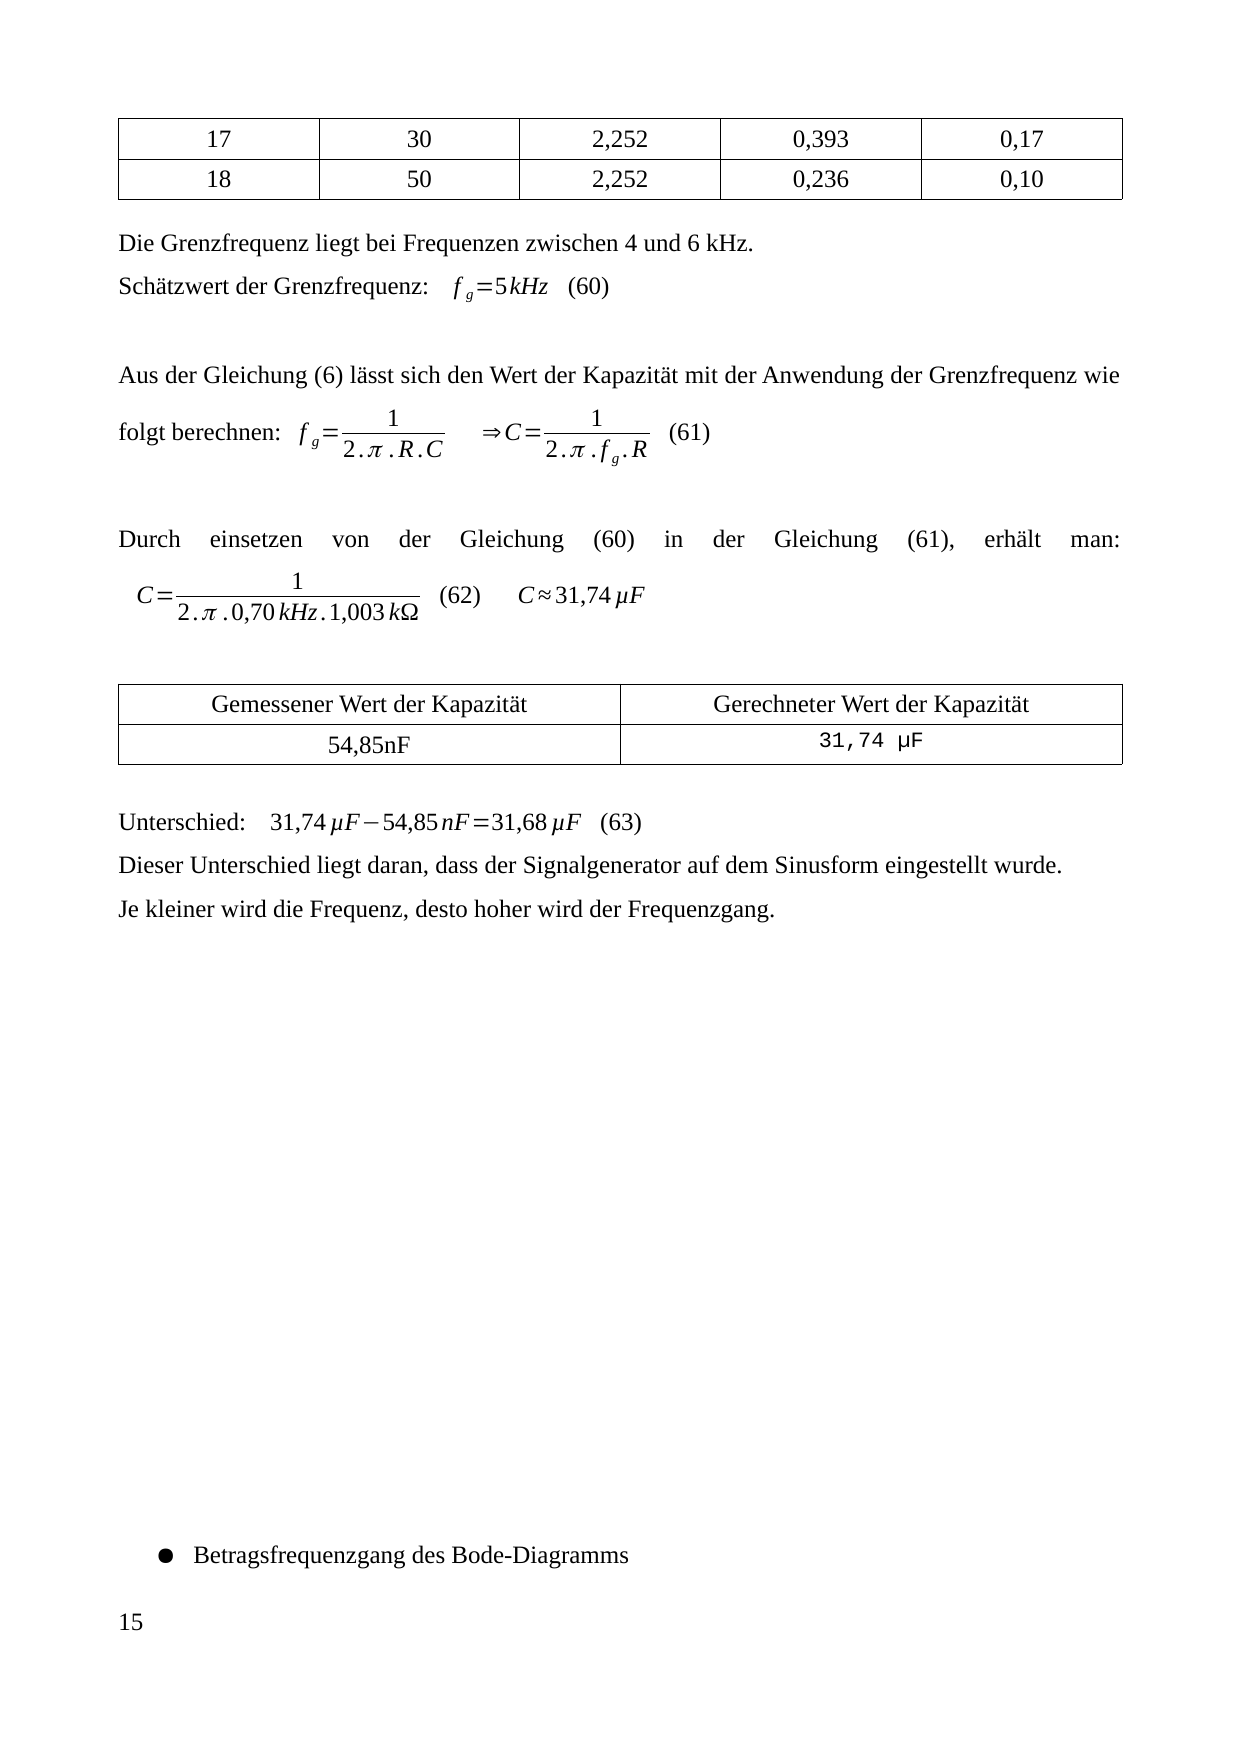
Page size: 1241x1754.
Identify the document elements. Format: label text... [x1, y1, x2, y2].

table_cell 2,252 [520, 119, 720, 158]
table_cell 50 [320, 160, 519, 199]
text Je kleiner wird die Frequenz, desto hoher wird der Frequenzgang. [118, 894, 1122, 922]
table_header Gemessener Wert der Kapazität [119, 685, 620, 724]
table_cell 31,74 µF [621, 725, 1122, 764]
table_cell 54,85nF [119, 725, 620, 764]
table_cell 30 [320, 119, 519, 158]
text Aus der Gleichung (6) lässt sich den Wert der Kapazität mit der Anwendung der Grenzfrequenz wie folgt berechnen:(61) [118, 361, 1122, 466]
table_cell 18 [119, 160, 319, 199]
text Schätzwert der Grenzfrequenz: (60) [118, 271, 1122, 303]
table_header Gerechneter Wert der Kapazität [621, 685, 1122, 724]
list Betragsfrequenzgang des Bode-Diagramms [156, 1541, 1122, 1569]
text Die Grenzfrequenz liegt bei Frequenzen zwischen 4 und 6 kHz. [118, 228, 1122, 256]
table_cell 0,10 [922, 160, 1122, 199]
table_cell 0,236 [721, 160, 921, 199]
table_cell 17 [119, 119, 319, 158]
table_cell 2,252 [520, 160, 720, 199]
table_cell 0,393 [721, 119, 921, 158]
text Unterschied: (63) [118, 807, 1122, 836]
text Durch einsetzen von der Gleichung (60) in der Gleichung (61), erhält man: (62) [118, 524, 1122, 626]
table_cell 0,17 [922, 119, 1122, 158]
text Dieser Unterschied liegt daran, dass der Signalgenerator auf dem Sinusform eingestellt wurde. [118, 851, 1122, 879]
